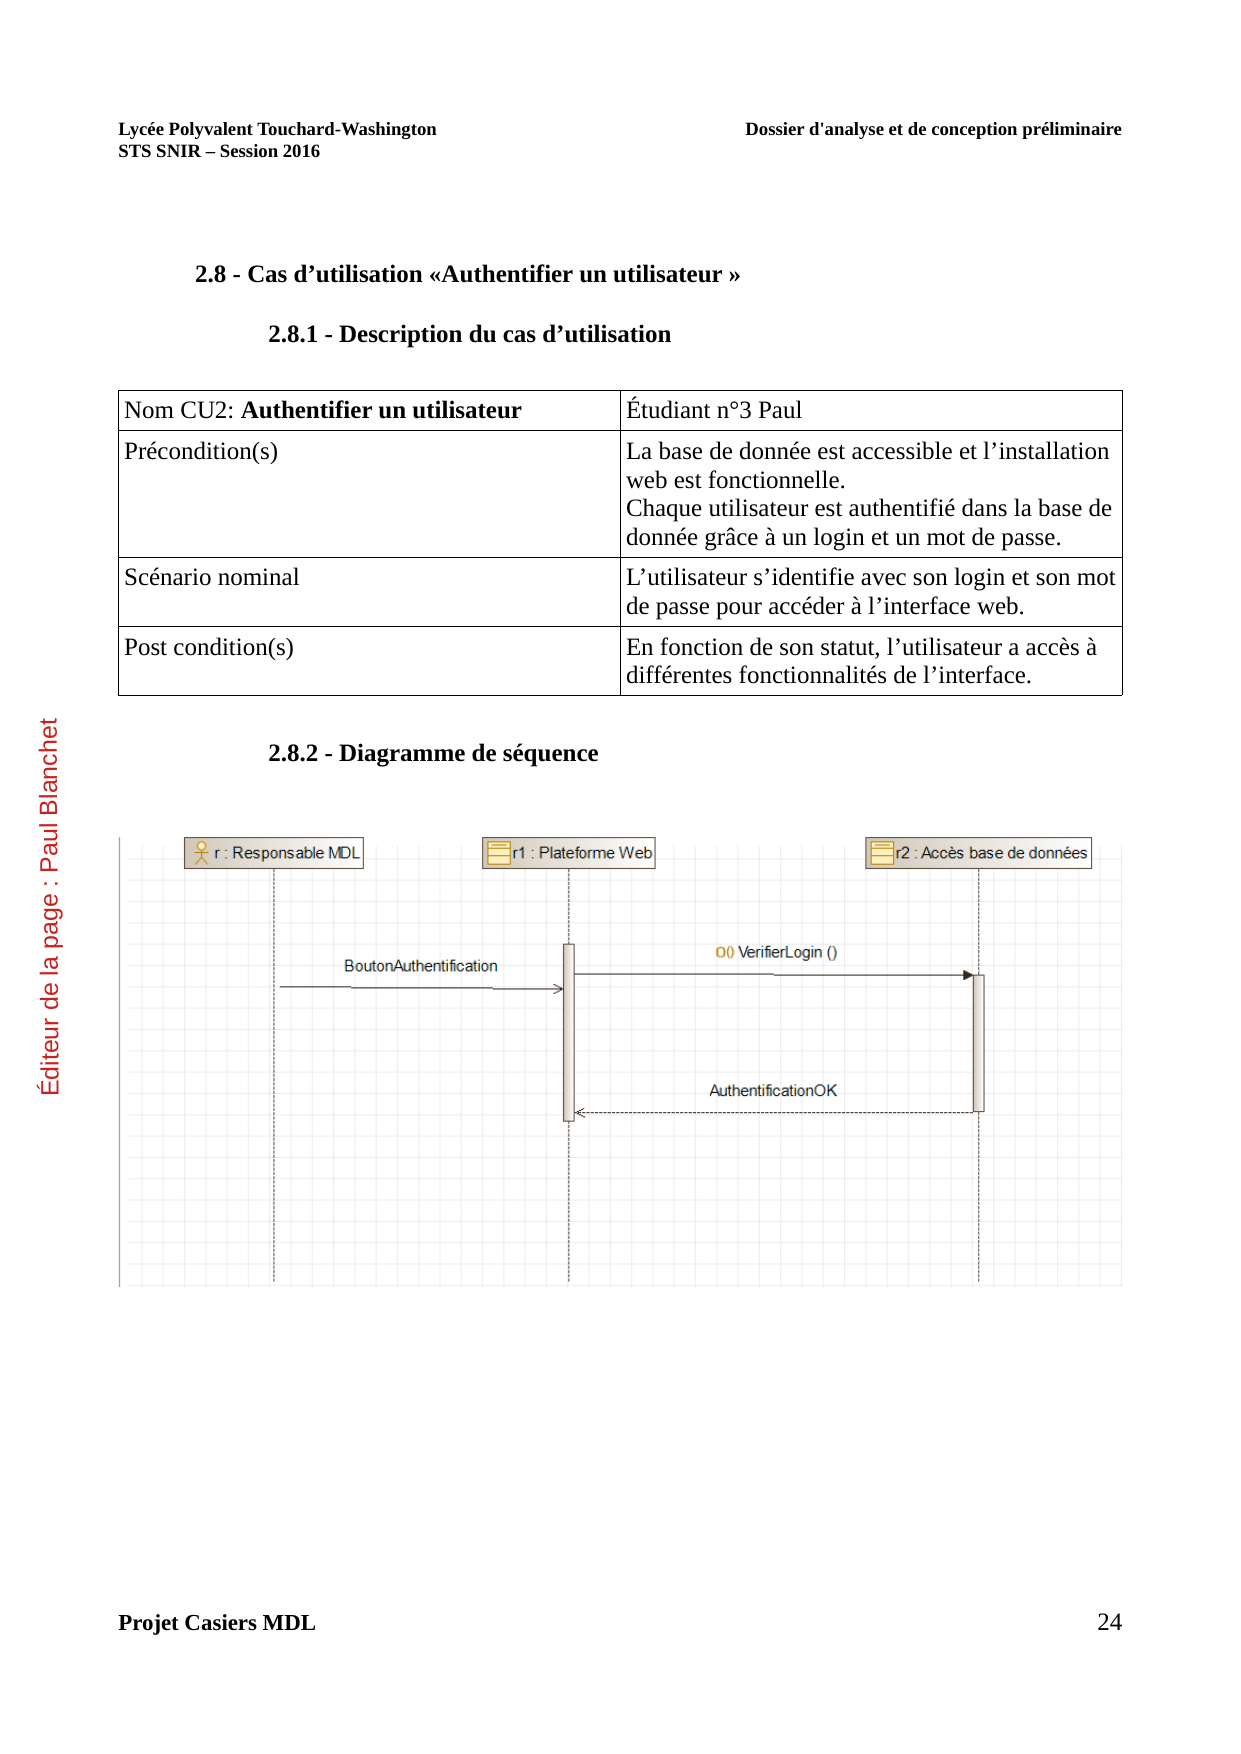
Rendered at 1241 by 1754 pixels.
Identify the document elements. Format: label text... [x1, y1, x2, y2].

table_header Étudiant n°3 Paul [621, 391, 1122, 430]
table_cell La base de donnée est accessible et l’installation web est fonctionnelle. Chaque utilisateur est authentifié dans la base de donnée grâce à un login et un mot de passe. [621, 431, 1122, 557]
table_cell Précondition(s) [119, 431, 620, 557]
table_cell Scénario nominal [119, 558, 620, 626]
subtitle 2.8 - Cas d’utilisation «Authentifier un utilisateur » [195, 259, 1122, 288]
subtitle 2.8.1 - Description du cas d’utilisation [118, 315, 1122, 348]
table_cell Post condition(s) [119, 627, 620, 695]
table_cell L’utilisateur s’identifie avec son login et son mot de passe pour accéder à l’interface web. [621, 558, 1122, 626]
subtitle 2.8.2 - Diagramme de séquence [118, 738, 1122, 767]
picture [118, 837, 1123, 1287]
table_header Nom CU2: Authentifier un utilisateur [119, 391, 620, 430]
table_cell En fonction de son statut, l’utilisateur a accès à différentes fonctionnalités de l’interface. [621, 627, 1122, 695]
